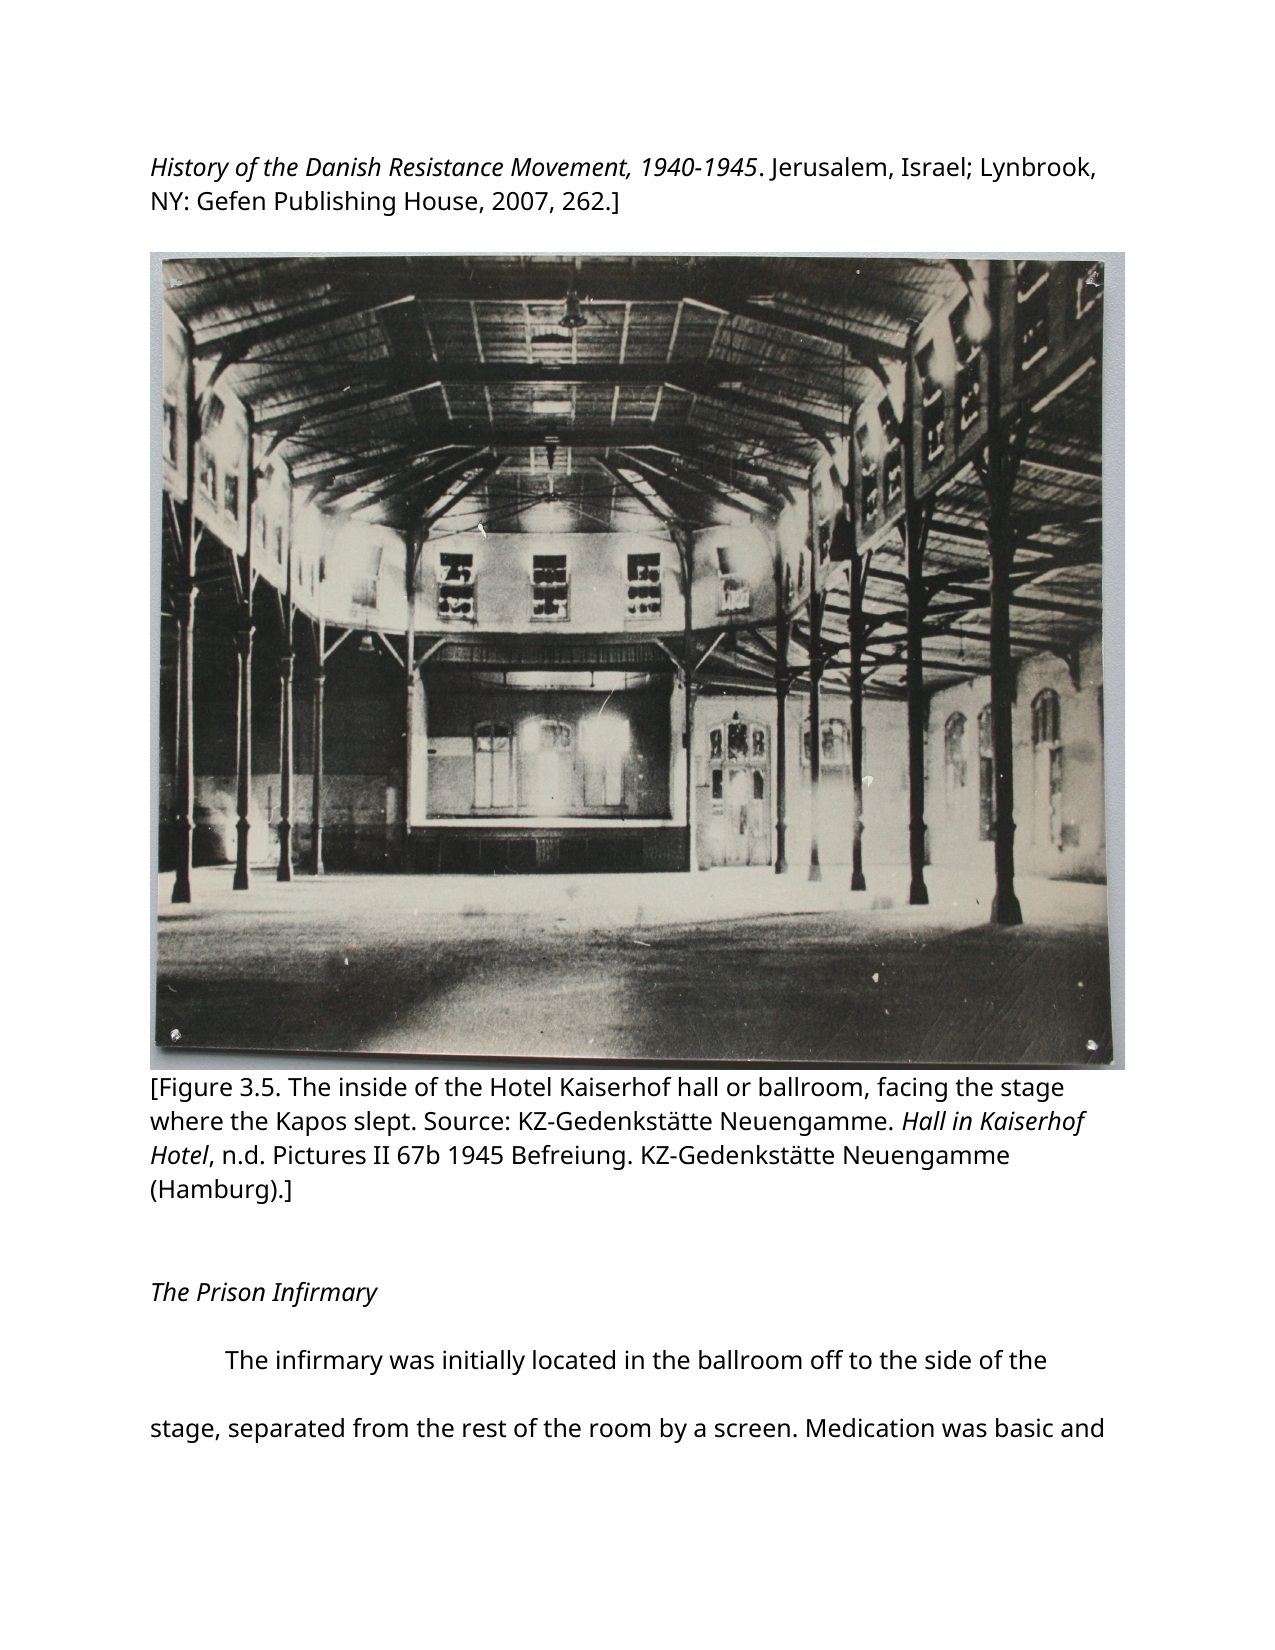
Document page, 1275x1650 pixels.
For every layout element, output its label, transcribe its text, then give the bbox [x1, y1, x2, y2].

picture [150, 252, 1125, 1070]
text History of the Danish Resistance Movement, 1940-1945. Jerusalem, Israel; Lynbrook, NY: Gefen Publishing House, 2007, 262.] [150, 150, 1125, 218]
text [Figure 3.5. The inside of the Hotel Kaiserhof hall or ballroom, facing the stage where the Kapos slept. Source: KZ-Gedenkstätte Neuengamme. Hall in Kaiserhof Hotel, n.d. Pictures II 67b 1945 Befreiung. KZ-Gedenkstätte Neuengamme (Hamburg).] [150, 1070, 1125, 1206]
text The infirmary was initially located in the ballroom off to the side of the stage, separated from the rest of the room by a screen. Medication was basic and [150, 1342, 1125, 1444]
text The Prison Infirmary [150, 1274, 1125, 1308]
